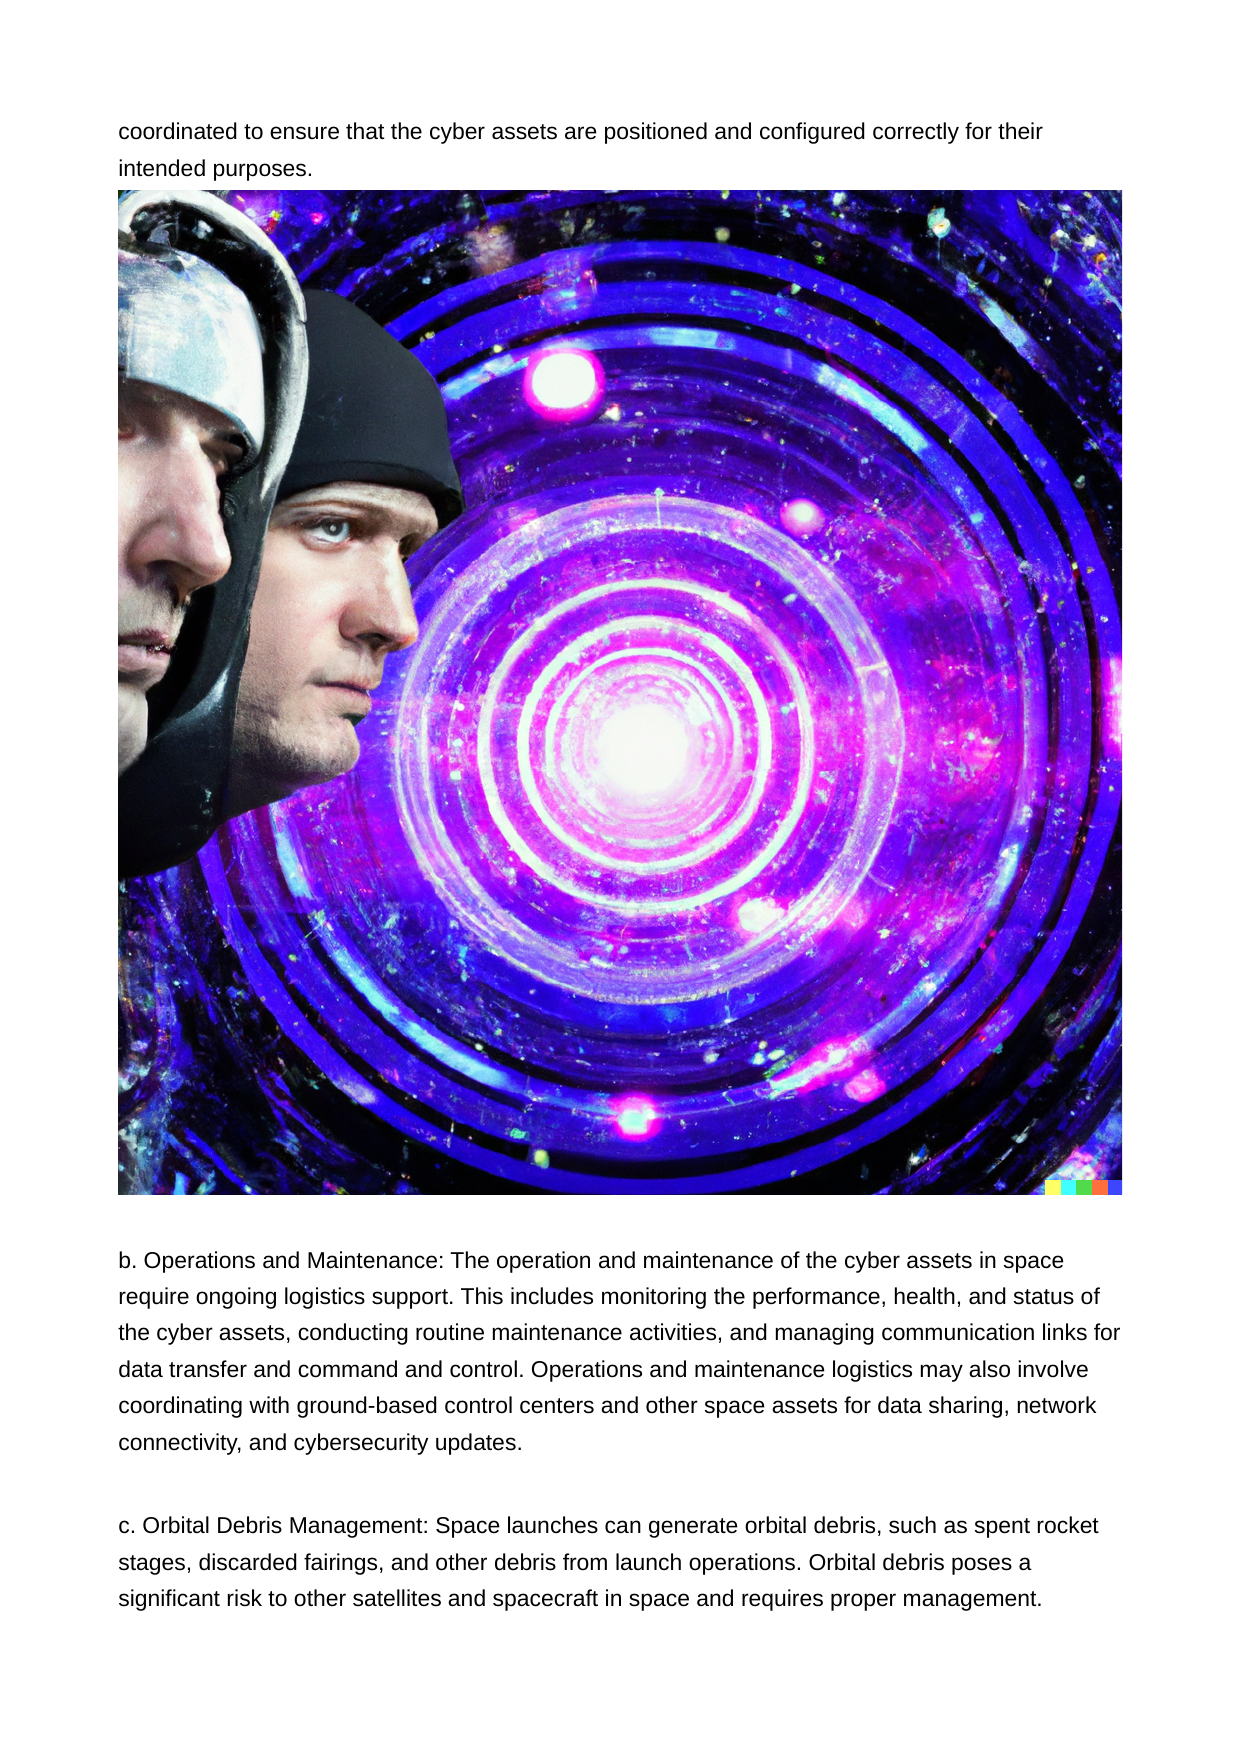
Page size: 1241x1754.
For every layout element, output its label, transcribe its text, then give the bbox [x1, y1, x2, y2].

text b. Operations and Maintenance: The operation and maintenance of the cyber assets in space require ongoing logistics support. This includes monitoring the performance, health, and status of the cyber assets, conducting routine maintenance activities, and managing communication links for data transfer and command and control. Operations and maintenance logistics may also involve coordinating with ground-based control centers and other space assets for data sharing, network connectivity, and cybersecurity updates. [118, 1247, 1122, 1455]
picture [118, 190, 1123, 1195]
text c. Orbital Debris Management: Space launches can generate orbital debris, such as spent rocket stages, discarded fairings, and other debris from launch operations. Orbital debris poses a significant risk to other satellites and spacecraft in space and requires proper management. [118, 1512, 1122, 1611]
text coordinated to ensure that the cyber assets are positioned and configured correctly for their intended purposes. [118, 118, 1122, 181]
